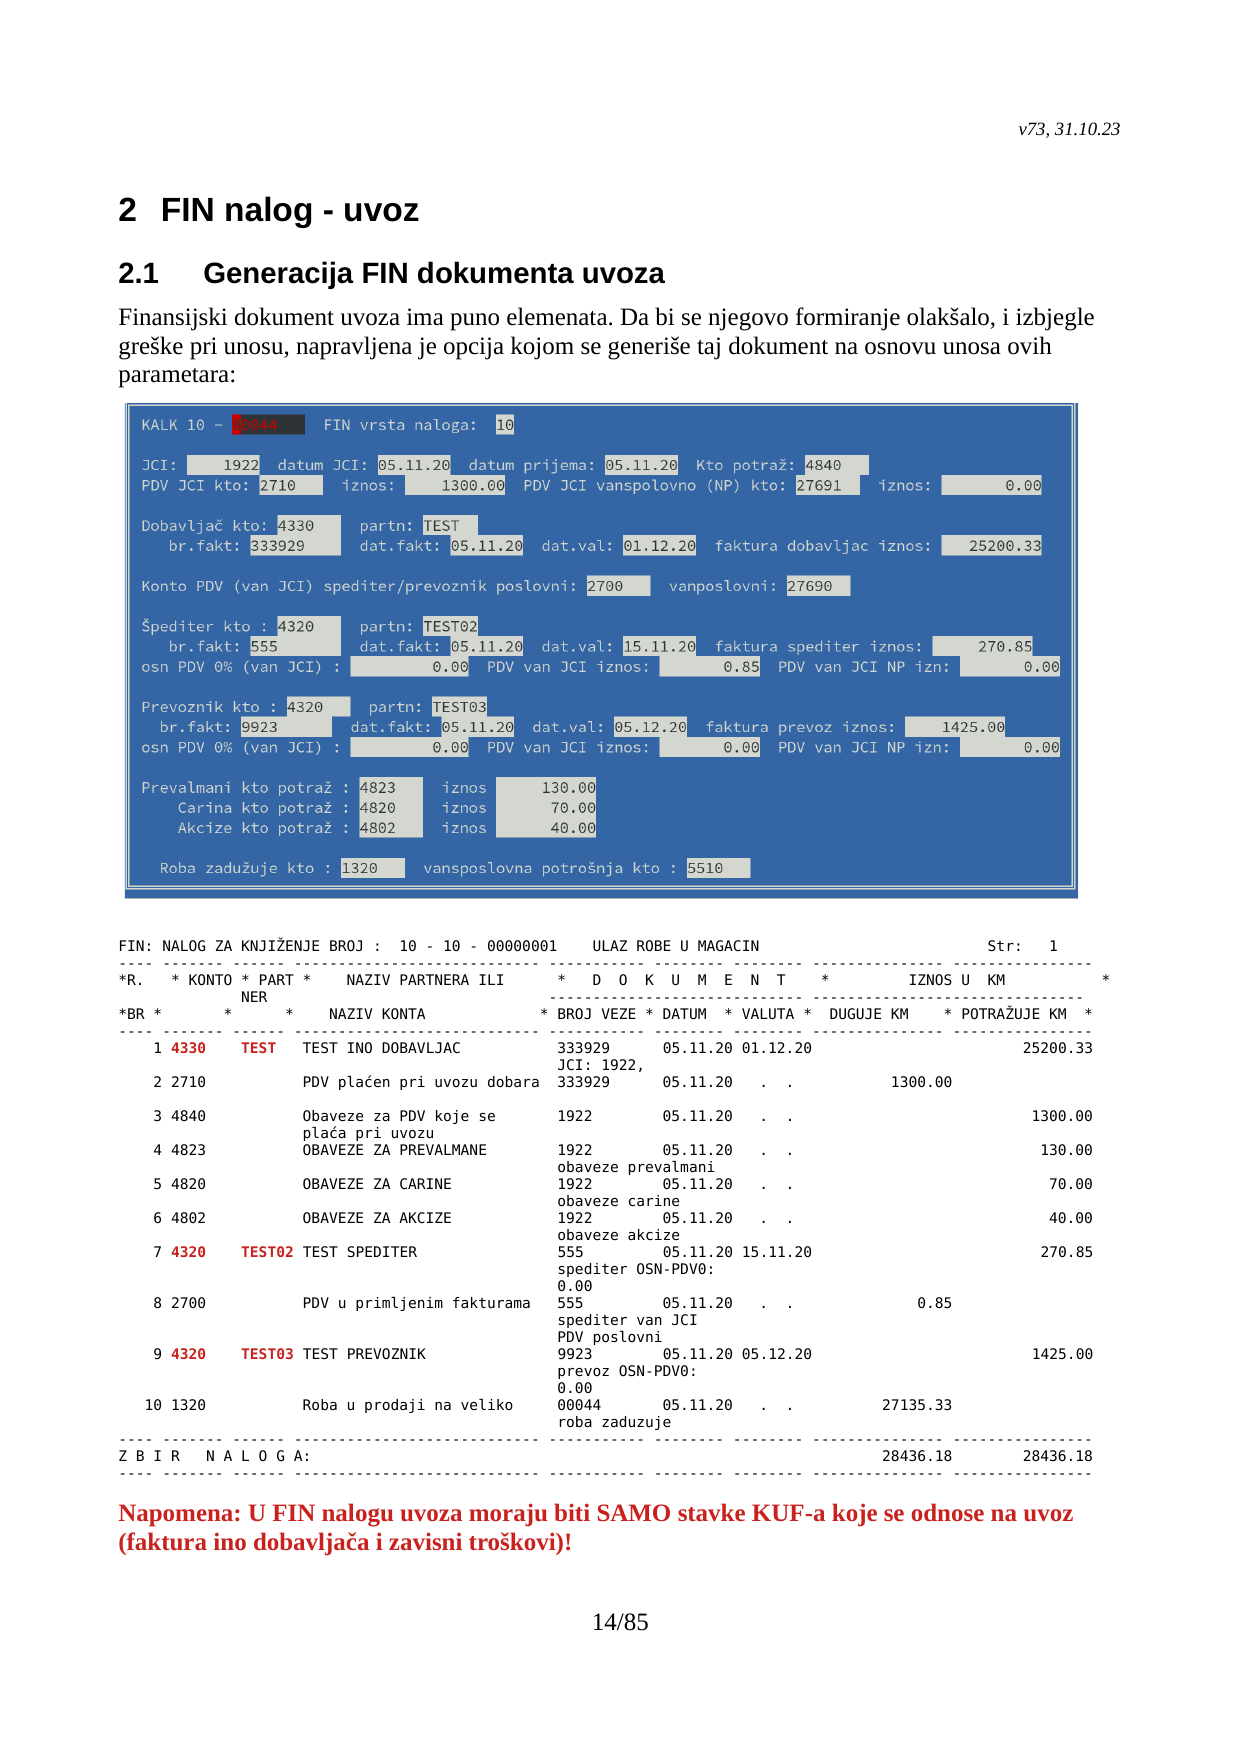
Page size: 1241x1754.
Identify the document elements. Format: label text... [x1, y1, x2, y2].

text ---- ------- ------ ---------------------------- ----------- -------- -------- --------------- ---------------- [118, 1464, 1122, 1481]
text obaveze akcize [118, 1227, 1122, 1244]
text 6 4802 OBAVEZE ZA AKCIZE 1922 05.11.20 . . 40.00 [118, 1210, 1122, 1227]
text FIN: NALOG ZA KNJIŽENJE BROJ : 10 - 10 - 00000001 ULAZ ROBE U MAGACIN Str: 1 [118, 938, 1122, 955]
text 3 4840 Obaveze za PDV koje se 1922 05.11.20 . . 1300.00 [118, 1108, 1122, 1125]
text plaća pri uvozu [118, 1125, 1122, 1142]
text spediter van JCI [118, 1312, 1122, 1329]
text Z B I R N A L O G A: 28436.18 28436.18 [118, 1447, 1122, 1464]
text 0.00 [118, 1379, 1122, 1397]
text roba zaduzuje [118, 1413, 1122, 1431]
subtitle Generacija FIN dokumenta uvoza [118, 256, 1122, 289]
text 7 4320 TEST02 TEST SPEDITER 555 05.11.20 15.11.20 270.85 [118, 1244, 1122, 1261]
text 10 1320 Roba u prodaji na veliko 00044 05.11.20 . . 27135.33 [118, 1397, 1122, 1413]
text spediter OSN-PDV0: [118, 1261, 1122, 1278]
text ---- ------- ------ ---------------------------- ----------- -------- -------- --------------- ---------------- [118, 1023, 1122, 1040]
text NER ----------------------------- ------------------------------- [118, 989, 1122, 1006]
text ---- ------- ------ ---------------------------- ----------- -------- -------- --------------- ---------------- [118, 1431, 1122, 1447]
text JCI: 1922, [118, 1057, 1122, 1074]
text 1 4330 TEST TEST INO DOBAVLJAC 333929 05.11.20 01.12.20 25200.33 [118, 1040, 1122, 1057]
text 8 2700 PDV u primljenim fakturama 555 05.11.20 . . 0.85 [118, 1295, 1122, 1312]
text 5 4820 OBAVEZE ZA CARINE 1922 05.11.20 . . 70.00 [118, 1176, 1122, 1193]
text 4 4823 OBAVEZE ZA PREVALMANE 1922 05.11.20 . . 130.00 [118, 1142, 1122, 1159]
text Finansijski dokument uvoza ima puno elemenata. Da bi se njegovo formiranje olakšalo, i izbjegle greške pri unosu, napravljena je opcija kojom se generiše taj dokument na osnovu unosa ovih parametara: [118, 302, 1122, 388]
text prevoz OSN-PDV0: [118, 1363, 1122, 1379]
text obaveze prevalmani [118, 1159, 1122, 1176]
text 9 4320 TEST03 TEST PREVOZNIK 9923 05.11.20 05.12.20 1425.00 [118, 1346, 1122, 1363]
text *BR * * * NAZIV KONTA * BROJ VEZE * DATUM * VALUTA * DUGUJE KM * POTRAŽUJE KM * [118, 1006, 1122, 1023]
text PDV poslovni [118, 1329, 1122, 1346]
picture [124, 403, 1079, 899]
text Napomena: U FIN nalogu uvoza moraju biti SAMO stavke KUF-a koje se odnose na uvoz (faktura ino dobavljača i zavisni troškovi)! [118, 1498, 1122, 1556]
subtitle FIN nalog - uvoz [118, 190, 1122, 229]
text 2 2710 PDV plaćen pri uvozu dobara 333929 05.11.20 . . 1300.00 [118, 1074, 1122, 1091]
text obaveze carine [118, 1193, 1122, 1210]
text *R. * KONTO * PART * NAZIV PARTNERA ILI * D O K U M E N T * IZNOS U KM * [118, 972, 1122, 989]
text 0.00 [118, 1278, 1122, 1295]
text ---- ------- ------ ---------------------------- ----------- -------- -------- --------------- ---------------- [118, 955, 1122, 972]
